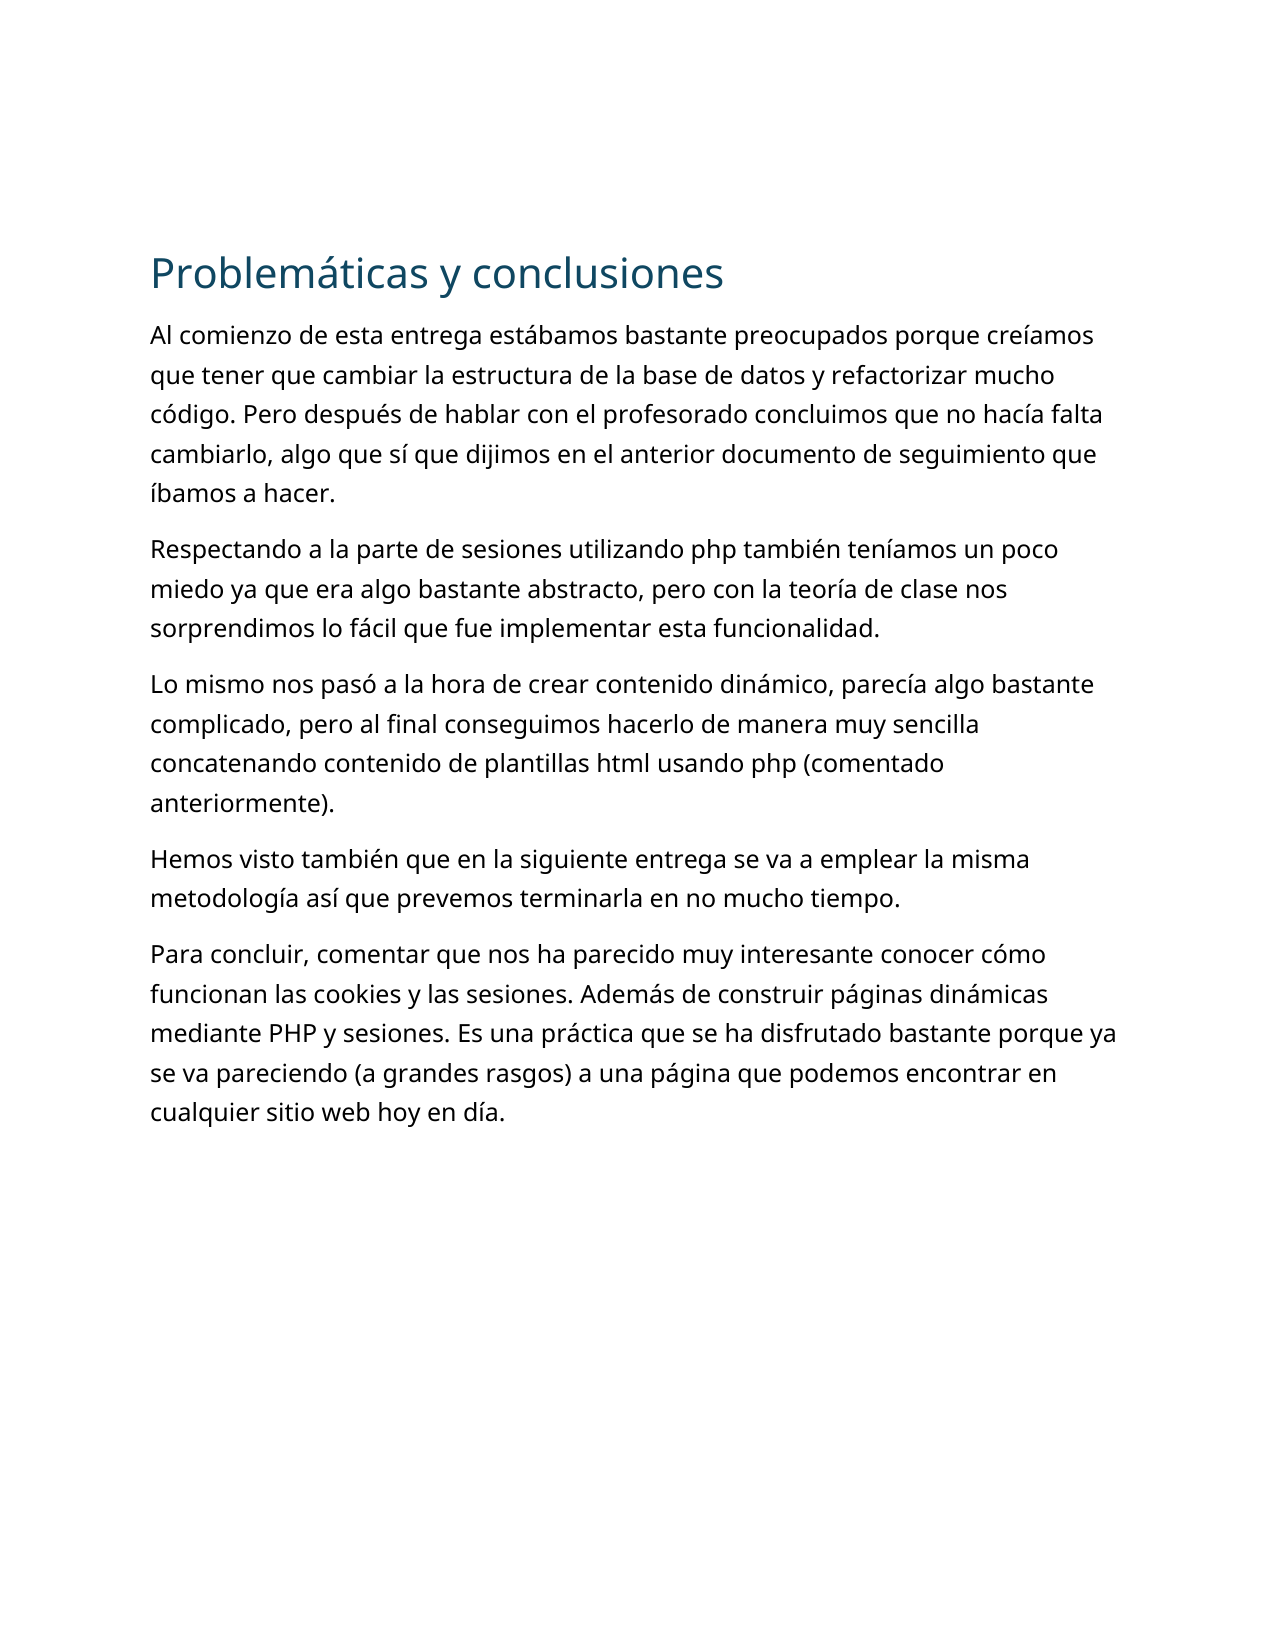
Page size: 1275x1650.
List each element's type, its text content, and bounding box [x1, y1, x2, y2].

text Lo mismo nos pasó a la hora de crear contenido dinámico, parecía algo bastante complicado, pero al final conseguimos hacerlo de manera muy sencilla concatenando contenido de plantillas html usando php (comentado anteriormente). [150, 667, 1125, 819]
text Para concluir, comentar que nos ha parecido muy interesante conocer cómo funcionan las cookies y las sesiones. Además de construir páginas dinámicas mediante PHP y sesiones. Es una práctica que se ha disfrutado bastante porque ya se va pareciendo (a grandes rasgos) a una página que podemos encontrar en cualquier sitio web hoy en día. [150, 937, 1125, 1129]
text Al comienzo de esta entrega estábamos bastante preocupados porque creíamos que tener que cambiar la estructura de la base de datos y refactorizar mucho código. Pero después de hablar con el profesorado concluimos que no hacía falta cambiarlo, algo que sí que dijimos en el anterior documento de seguimiento que íbamos a hacer. [150, 318, 1125, 510]
subtitle Problemáticas y conclusiones [150, 244, 1125, 300]
text Respectando a la parte de sesiones utilizando php también teníamos un poco miedo ya que era algo bastante abstracto, pero con la teoría de clase nos sorprendimos lo fácil que fue implementar esta funcionalidad. [150, 532, 1125, 645]
text Hemos visto también que en la siguiente entrega se va a emplear la misma metodología así que prevemos terminarla en no mucho tiempo. [150, 842, 1125, 915]
